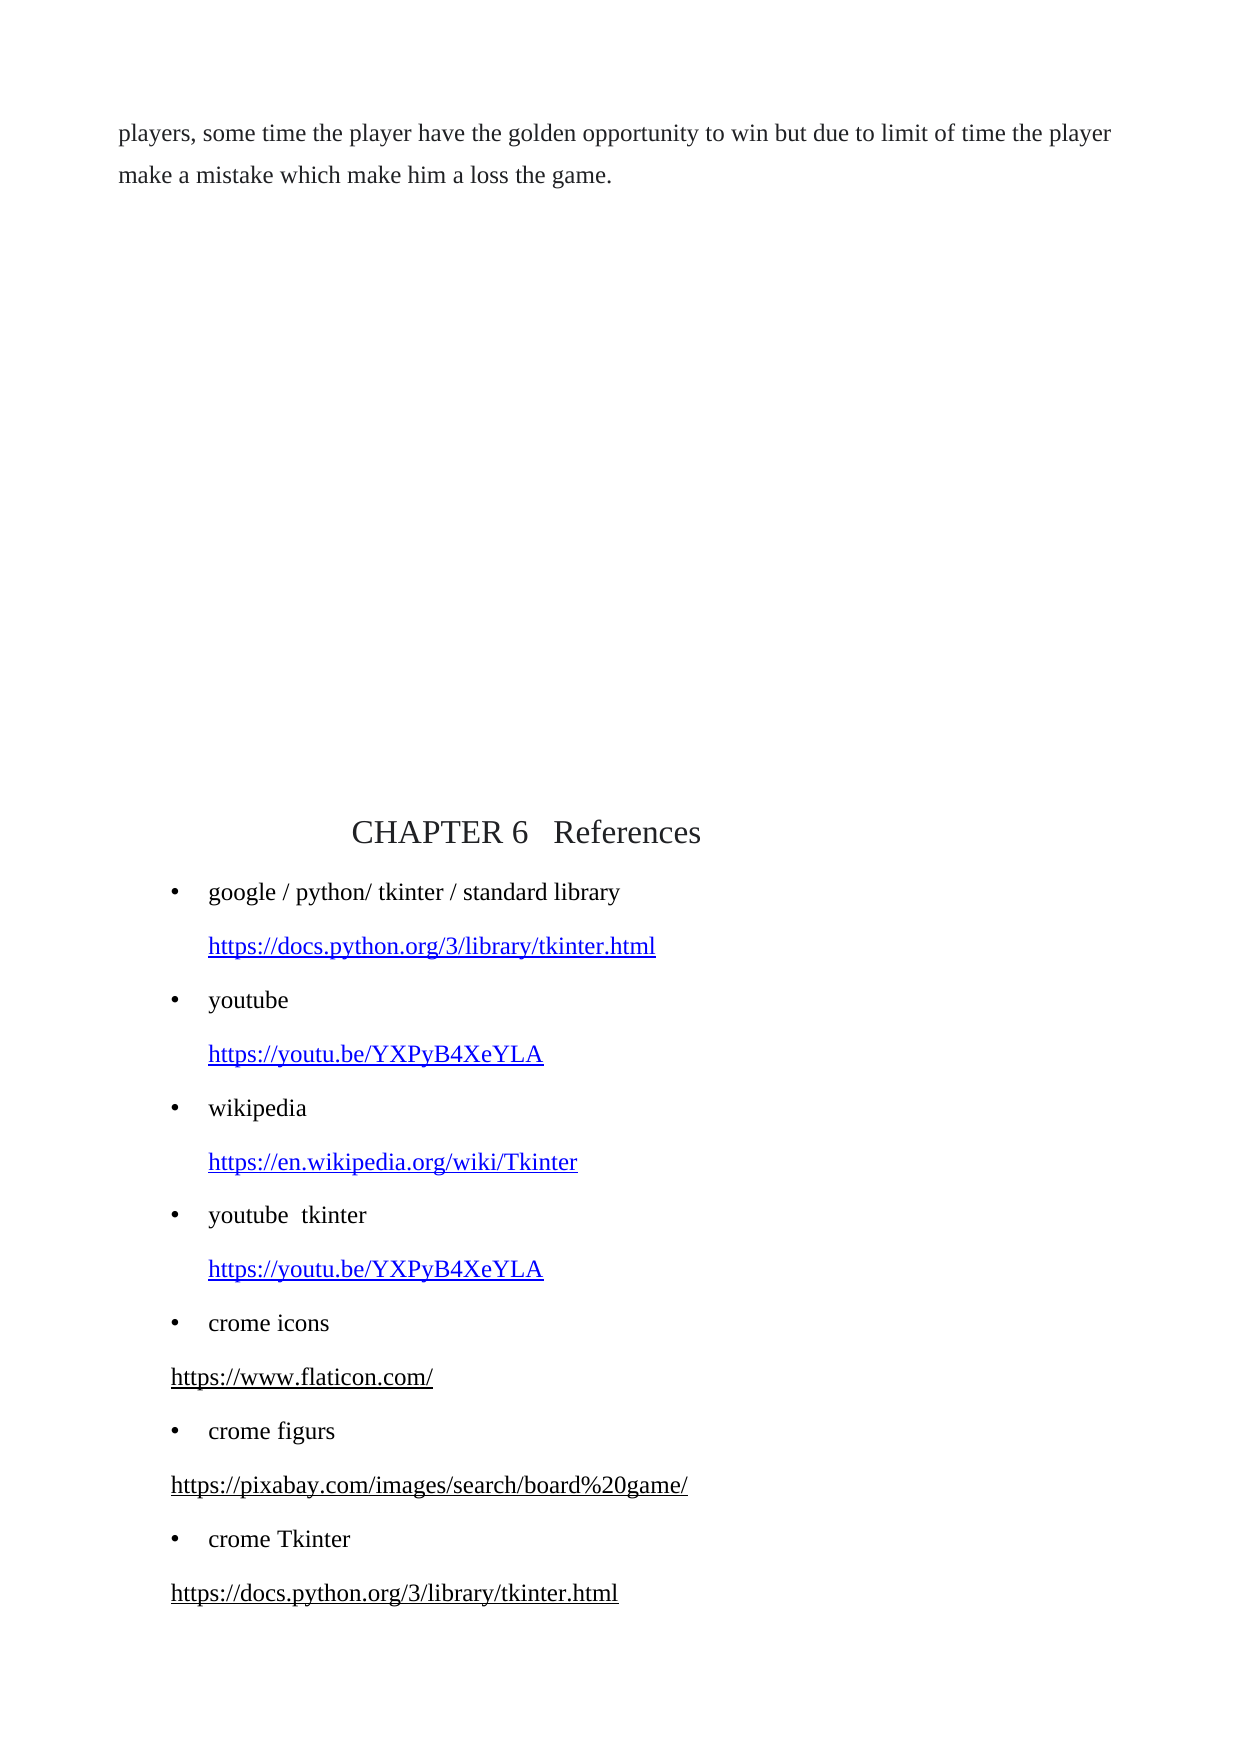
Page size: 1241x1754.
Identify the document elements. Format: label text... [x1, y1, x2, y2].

text https://youtu.be/YXPyB4XeYLA [208, 1254, 1122, 1283]
list youtube tkinter [171, 1201, 1122, 1229]
text https://en.wikipedia.org/wiki/Tkinter [208, 1147, 1122, 1176]
text https://pixabay.com/images/search/board%20game/ [171, 1470, 1122, 1499]
list crome Tkinter [171, 1524, 1122, 1552]
text https://youtu.be/YXPyB4XeYLA [208, 1039, 1122, 1068]
text CHAPTER 6 References [118, 813, 1122, 851]
list youtube [171, 985, 1122, 1014]
list wikipedia [171, 1093, 1122, 1122]
text players, some time the player have the golden opportunity to win but due to limit of time the player make a mistake which make him a loss the game. [118, 118, 1122, 191]
list crome icons [171, 1308, 1122, 1337]
text https://www.flaticon.com/ [171, 1362, 1122, 1391]
list google / python/ tkinter / standard library [171, 877, 1122, 906]
text https://docs.python.org/3/library/tkinter.html [208, 931, 1122, 960]
list crome figurs [171, 1416, 1122, 1445]
text https://docs.python.org/3/library/tkinter.html [171, 1578, 1122, 1606]
